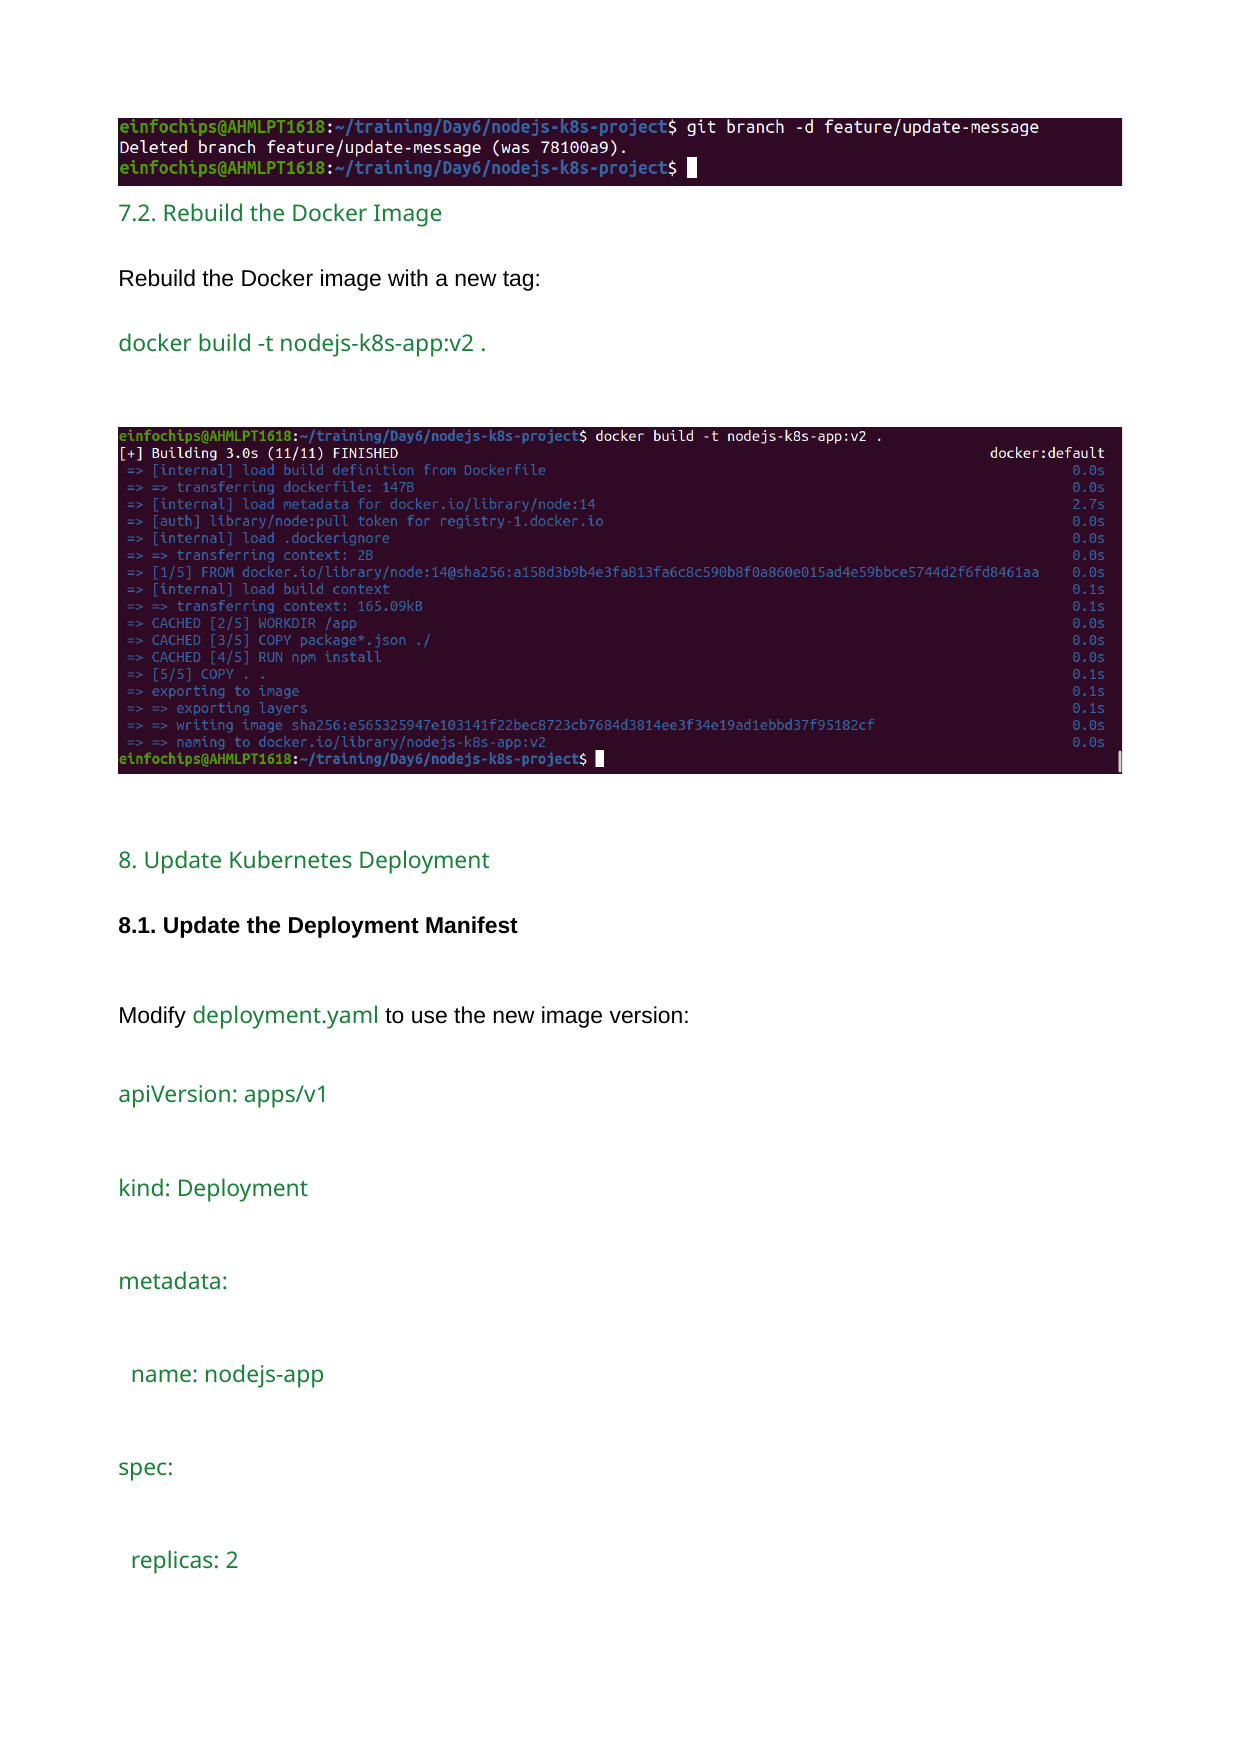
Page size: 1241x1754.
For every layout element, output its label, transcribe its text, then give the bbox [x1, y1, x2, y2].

text name: nodejs-app [118, 1358, 1122, 1389]
picture [118, 118, 1123, 186]
text kind: Deployment [118, 1171, 1122, 1203]
picture [118, 427, 1123, 774]
text replicas: 2 [118, 1544, 1122, 1575]
text spec: [118, 1451, 1122, 1482]
text metadata: [118, 1264, 1122, 1296]
text Modify deployment.yaml to use the new image version: apiVersion: apps/v1 [118, 999, 1122, 1109]
text Rebuild the Docker image with a new tag: docker build -t nodejs-k8s-app:v2 . [118, 265, 1122, 358]
text 8.1. Update the Deployment Manifest [118, 912, 1122, 939]
subtitle 8. Update Kubernetes Deployment [118, 844, 1122, 875]
text 7.2. Rebuild the Docker Image [118, 186, 1122, 228]
